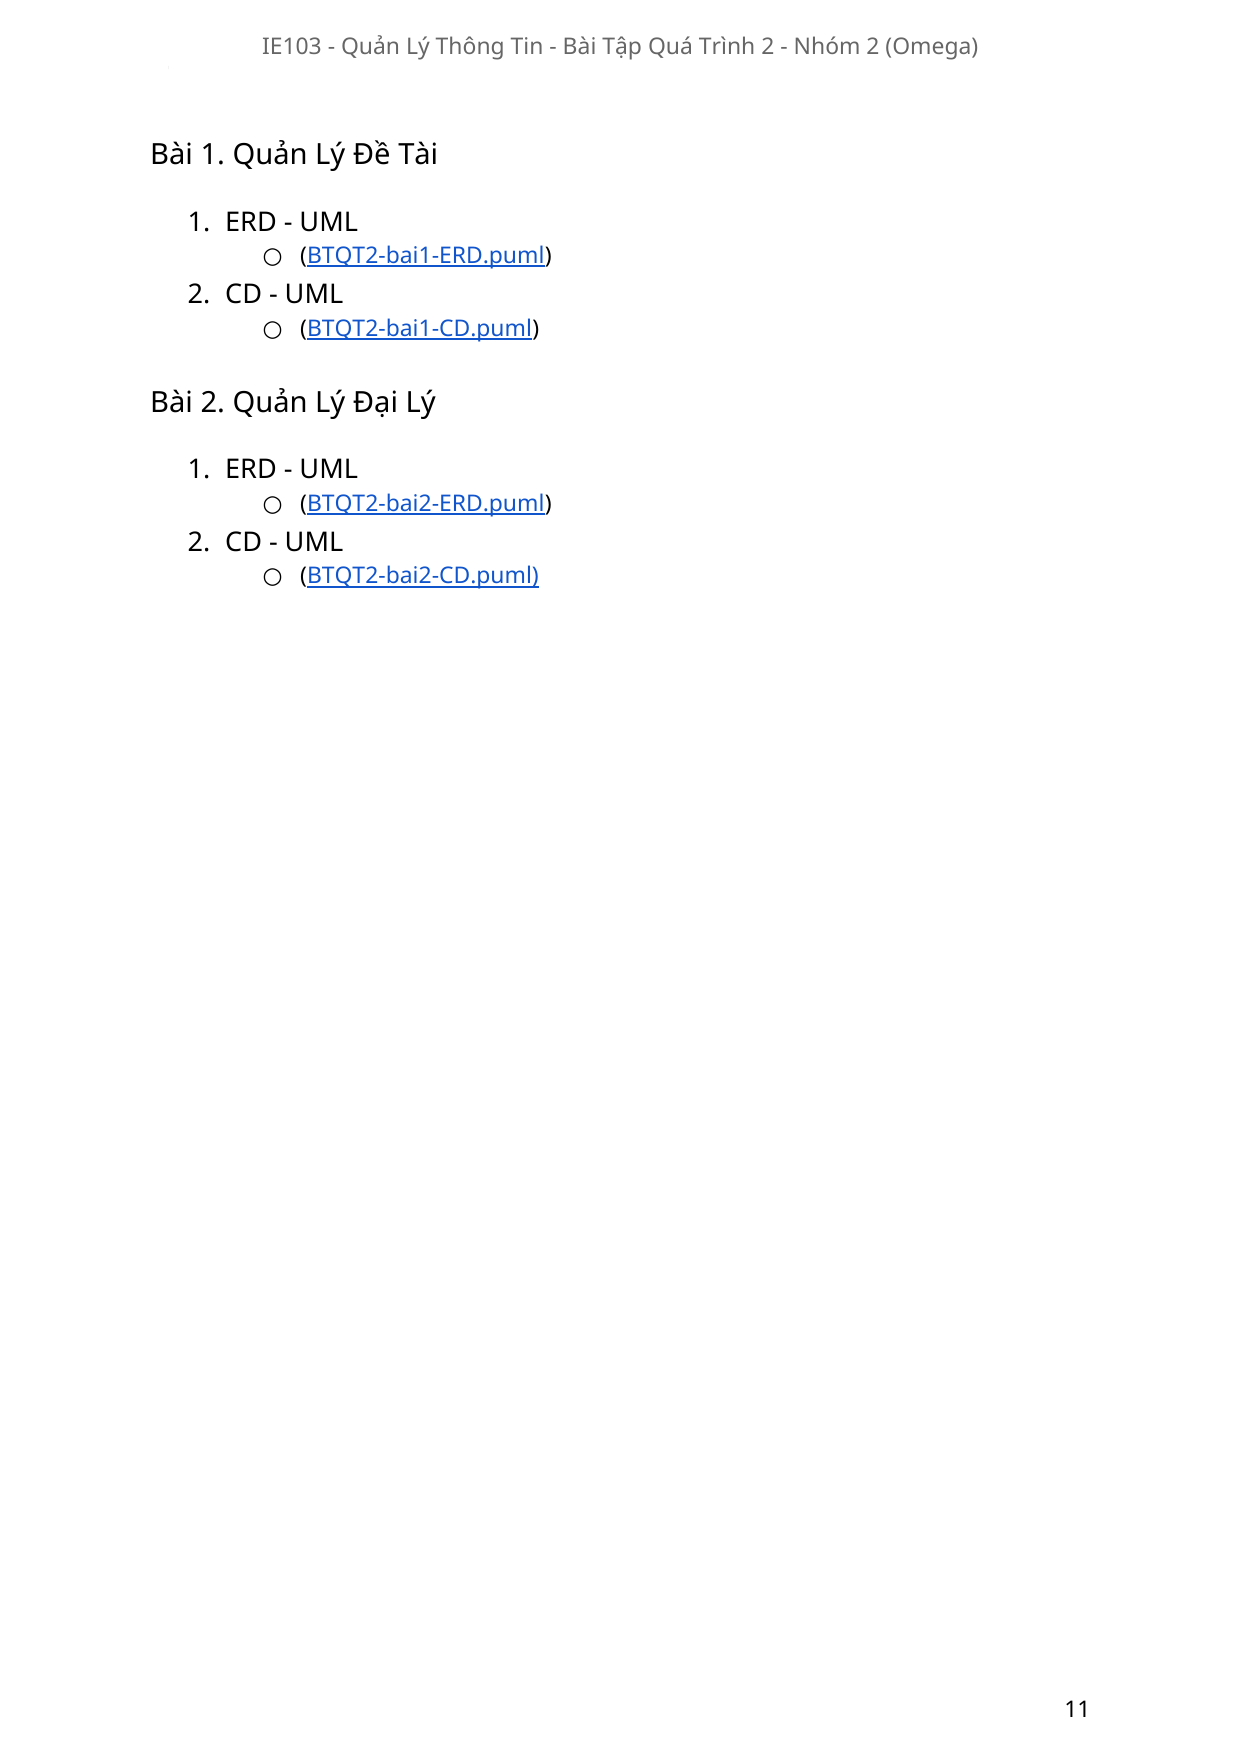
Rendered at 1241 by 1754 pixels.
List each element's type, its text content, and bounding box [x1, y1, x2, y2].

subtitle Bài 2. Quản Lý Đại Lý [150, 381, 1090, 421]
list (BTQT2-bai1-ERD.puml) [262, 239, 1090, 270]
subtitle Bài 1. Quản Lý Đề Tài [150, 133, 1090, 173]
subtitle ERD - UML [187, 202, 1090, 239]
list (BTQT2-bai2-CD.puml) [262, 559, 1090, 591]
list (BTQT2-bai1-CD.puml) [262, 312, 1090, 343]
subtitle CD - UML [187, 275, 1090, 312]
list (BTQT2-bai2-ERD.puml) [262, 487, 1090, 518]
subtitle ERD - UML [187, 450, 1090, 487]
subtitle CD - UML [187, 523, 1090, 559]
